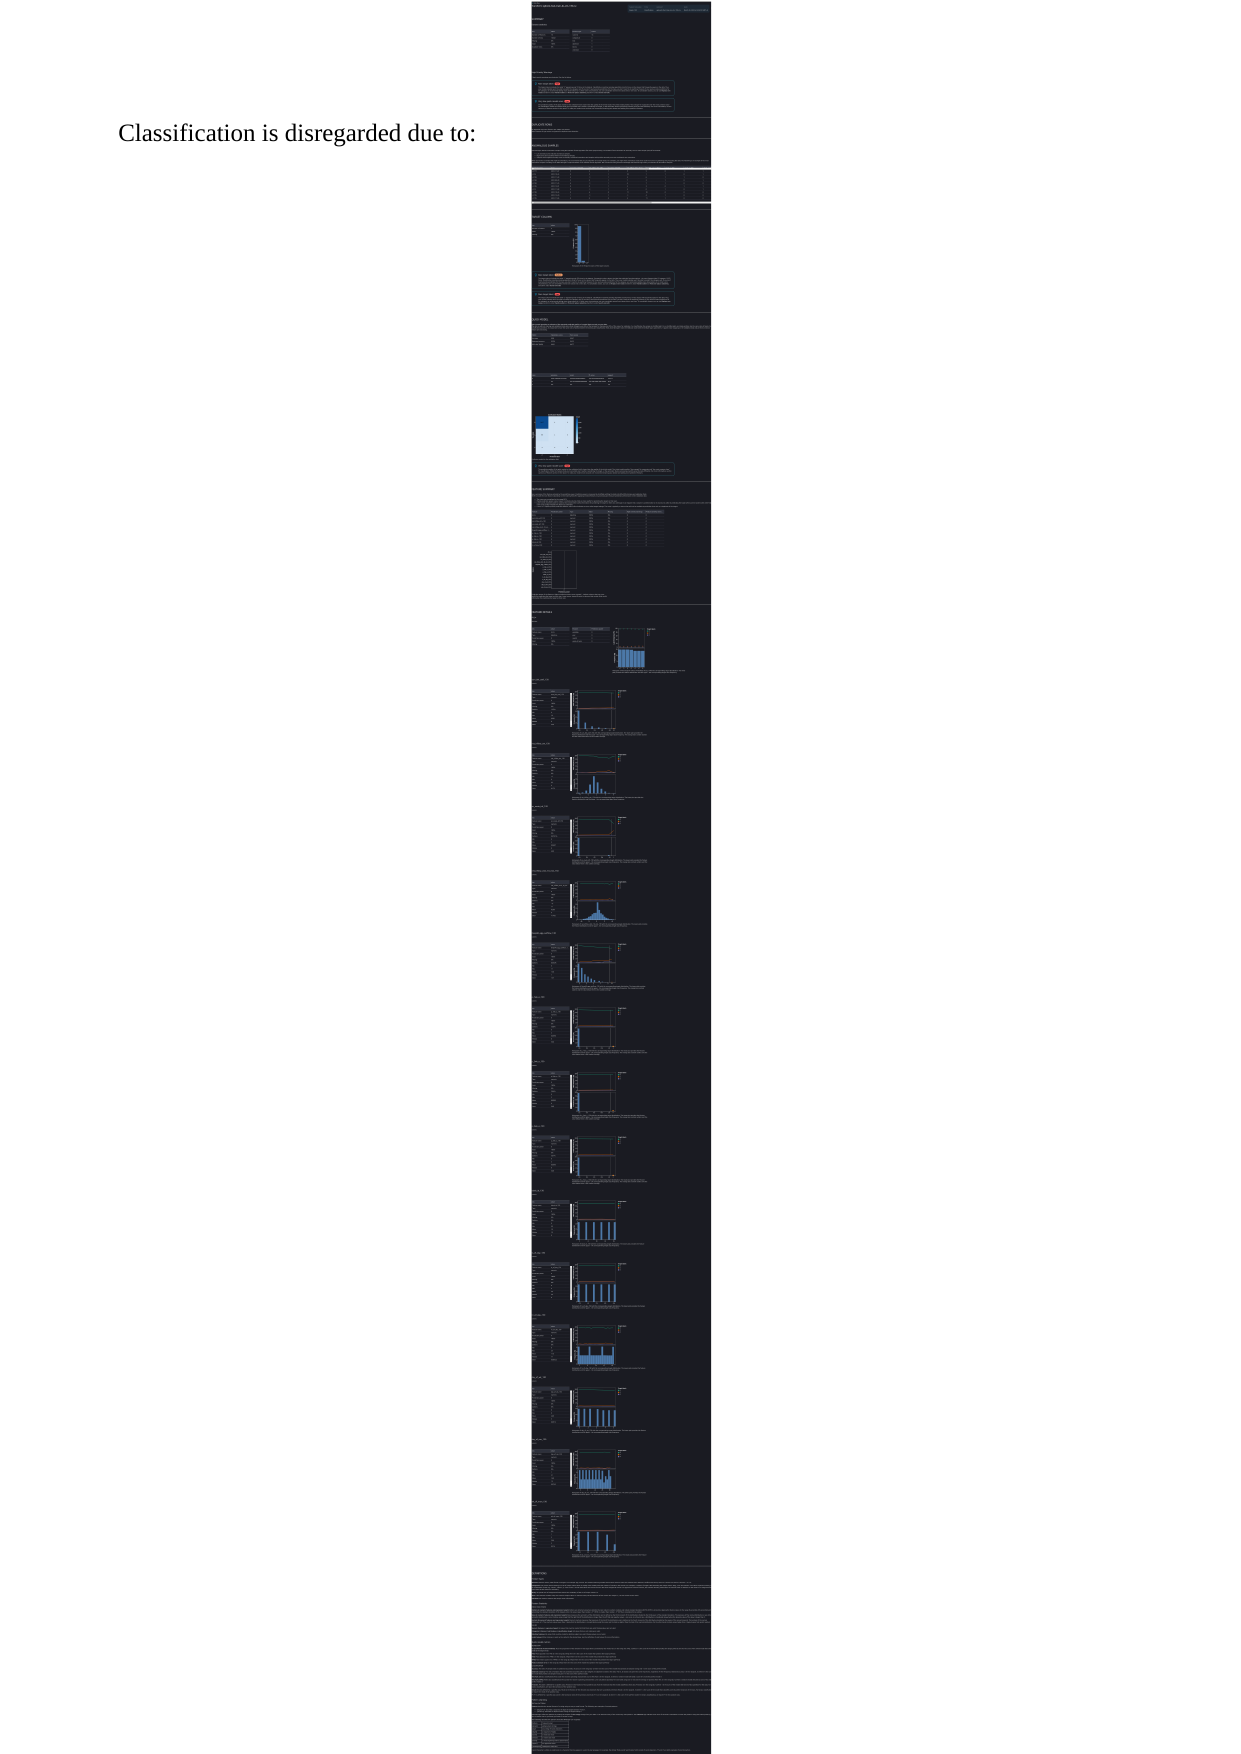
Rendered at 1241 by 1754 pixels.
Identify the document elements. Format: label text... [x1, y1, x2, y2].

picture [529, 0, 712, 1754]
text Classification is disregarded due to: [118, 118, 529, 147]
text [712, 118, 1122, 147]
